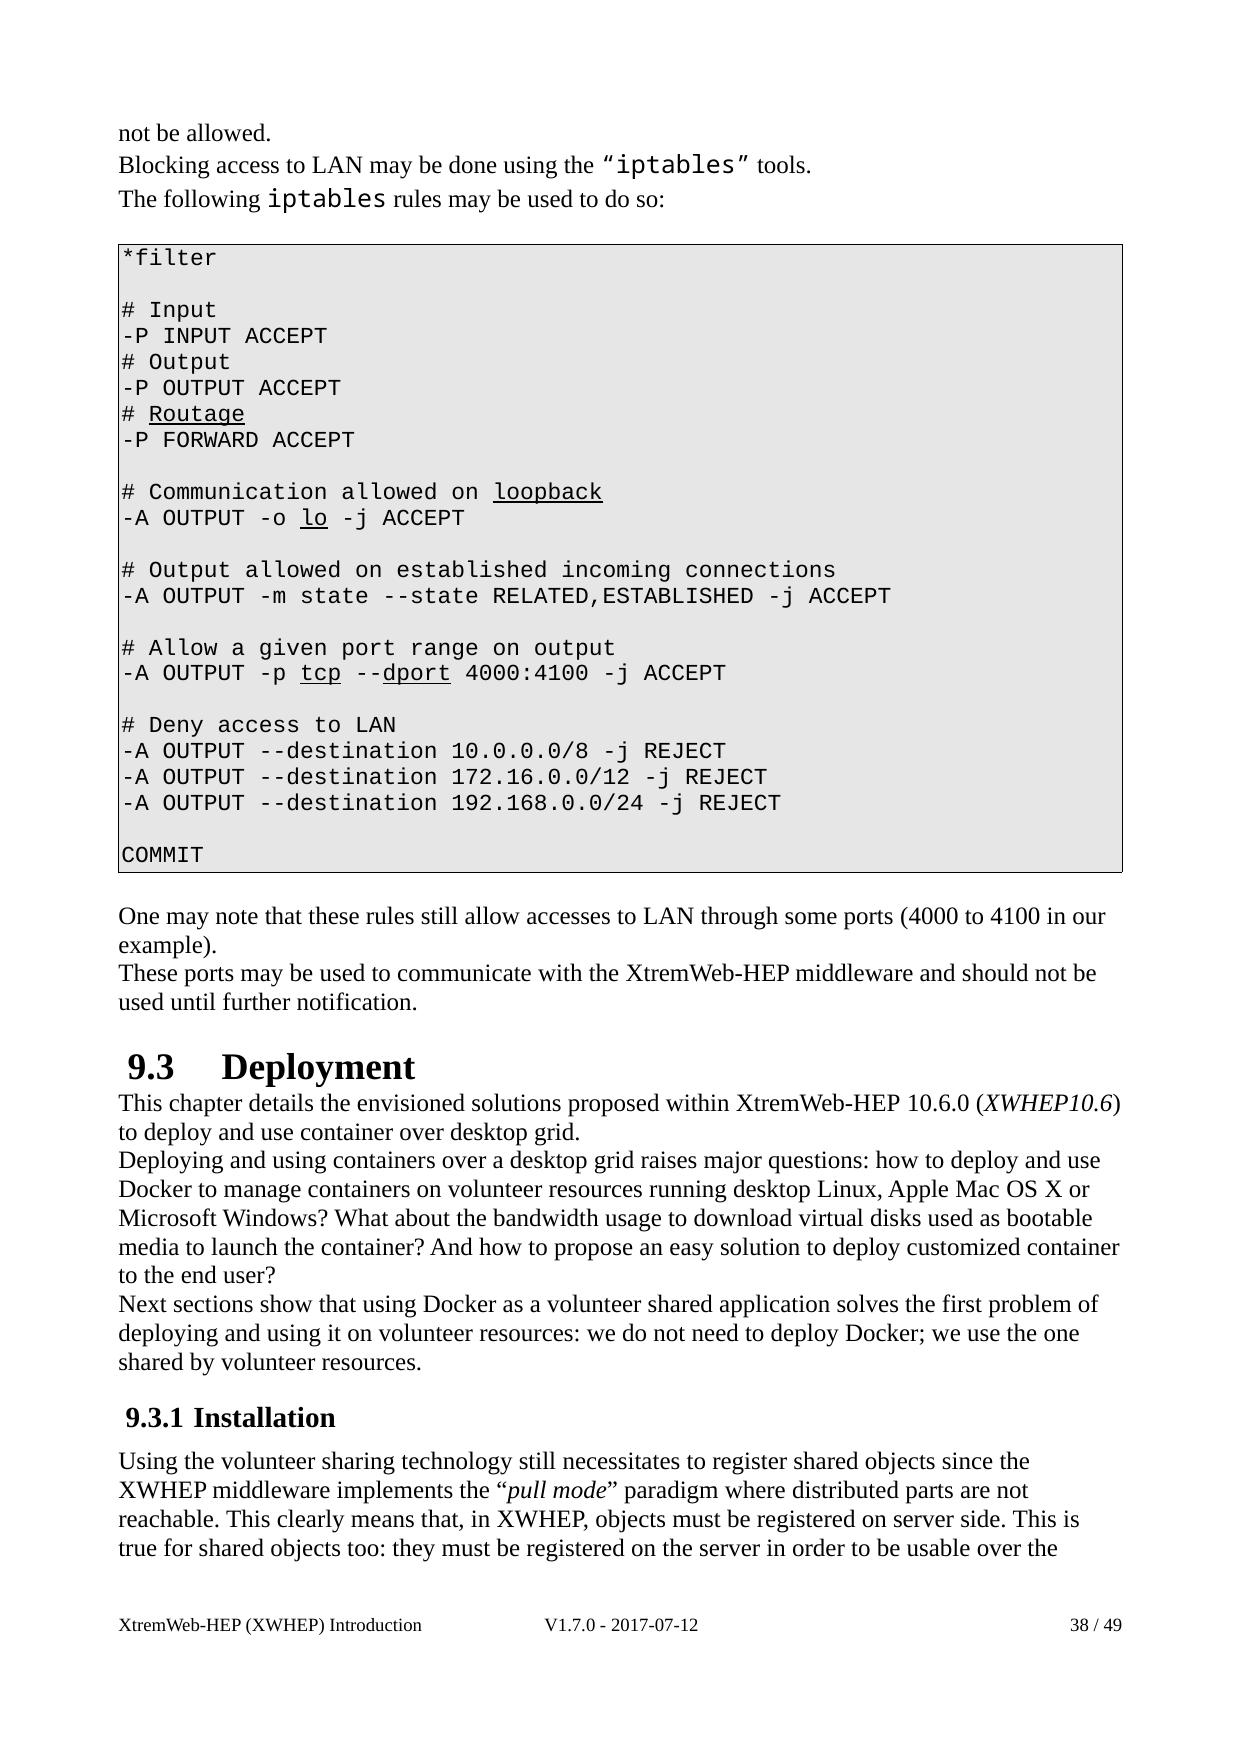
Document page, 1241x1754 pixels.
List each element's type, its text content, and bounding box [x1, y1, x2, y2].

text # Deny access to LAN [119, 711, 1122, 737]
text -A OUTPUT --destination 192.168.0.0/24 -j REJECT [119, 788, 1122, 814]
text # Input [119, 296, 1122, 322]
text # Communication allowed on loopback [119, 477, 1122, 503]
text Blocking access to LAN may be done using the “iptables” tools. [118, 147, 1122, 181]
text # Output [119, 347, 1122, 373]
text Deploying and using containers over a desktop grid raises major questions: how to deploy and use Docker to manage containers on volunteer resources running desktop Linux, Apple Mac OS X or Microsoft Windows? What about the bandwidth usage to download virtual disks used as bootable media to launch the container? And how to propose an easy solution to deploy customized container to the end user? [118, 1145, 1122, 1289]
text -A OUTPUT -o lo -j ACCEPT [119, 503, 1122, 529]
text The following iptables rules may be used to do so: [118, 181, 1122, 215]
subtitle Installation [118, 1400, 1122, 1434]
subtitle Deployment [118, 1045, 1122, 1088]
text -P INPUT ACCEPT [119, 322, 1122, 347]
text This chapter details the envisioned solutions proposed within XtremWeb-HEP 10.6.0 (XWHEP10.6) to deploy and use container over desktop grid. [118, 1088, 1122, 1145]
text # Allow a given port range on output [119, 633, 1122, 659]
text One may note that these rules still allow accesses to LAN through some ports (4000 to 4100 in our example). [118, 901, 1122, 958]
text not be allowed. [118, 118, 1122, 147]
text # Output allowed on established incoming connections [119, 555, 1122, 581]
text COMMIT [119, 840, 1122, 872]
text -A OUTPUT -p tcp --dport 4000:4100 -j ACCEPT [119, 659, 1122, 685]
text -A OUTPUT --destination 172.16.0.0/12 -j REJECT [119, 762, 1122, 788]
text Next sections show that using Docker as a volunteer shared application solves the first problem of deploying and using it on volunteer resources: we do not need to deploy Docker; we use the one shared by volunteer resources. [118, 1289, 1122, 1375]
text # Routage [119, 399, 1122, 425]
text -A OUTPUT --destination 10.0.0.0/8 -j REJECT [119, 737, 1122, 762]
text Using the volunteer sharing technology still necessitates to register shared objects since the XWHEP middleware implements the “pull mode” paradigm where distributed parts are not reachable. This clearly means that, in XWHEP, objects must be registered on server side. This is true for shared objects too: they must be registered on the server in order to be usable over the [118, 1446, 1122, 1561]
text -P FORWARD ACCEPT [119, 425, 1122, 451]
text -P OUTPUT ACCEPT [119, 373, 1122, 399]
text -A OUTPUT -m state --state RELATED,ESTABLISHED -j ACCEPT [119, 581, 1122, 607]
text These ports may be used to communicate with the XtremWeb-HEP middleware and should not be used until further notification. [118, 958, 1122, 1016]
text *filter [119, 245, 1122, 270]
